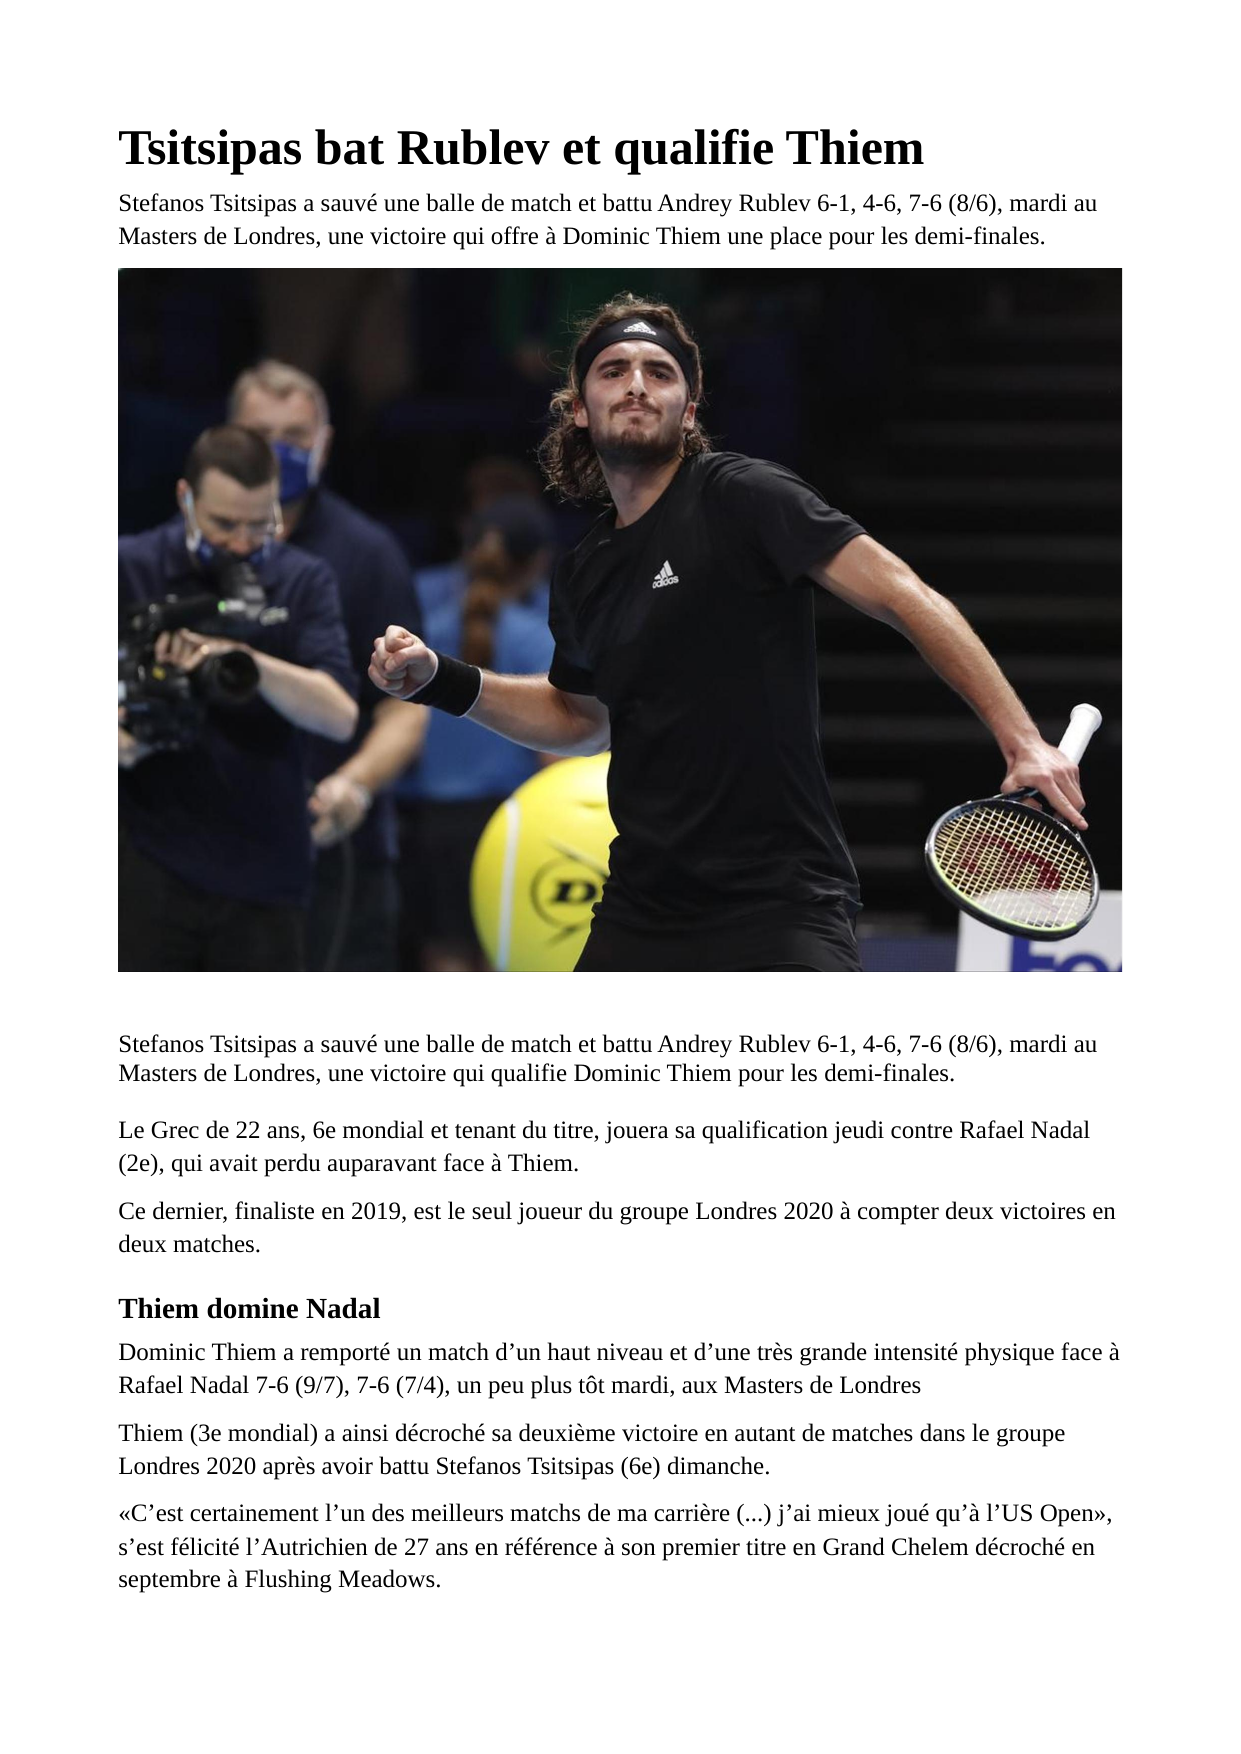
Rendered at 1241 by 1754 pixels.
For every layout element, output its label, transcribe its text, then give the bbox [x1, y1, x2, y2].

text Dominic Thiem a remporté un match d’un haut niveau et d’une très grande intensité physique face à Rafael Nadal 7-6 (9/7), 7-6 (7/4), un peu plus tôt mardi, aux Masters de Londres [118, 1337, 1122, 1399]
text Thiem (3e mondial) a ainsi décroché sa deuxième victoire en autant de matches dans le groupe Londres 2020 après avoir battu Stefanos Tsitsipas (6e) dimanche. [118, 1418, 1122, 1480]
subtitle Tsitsipas bat Rublev et qualifie Thiem [118, 118, 1122, 176]
text Le Grec de 22 ans, 6e mondial et tenant du titre, jouera sa qualification jeudi contre Rafael Nadal (2e), qui avait perdu auparavant face à Thiem. [118, 1115, 1122, 1177]
text Stefanos Tsitsipas a sauvé une balle de match et battu Andrey Rublev 6-1, 4-6, 7-6 (8/6), mardi au Masters de Londres, une victoire qui qualifie Dominic Thiem pour les demi-finales. [118, 1029, 1122, 1087]
picture [118, 268, 1123, 972]
text Ce dernier, finaliste en 2019, est le seul joueur du groupe Londres 2020 à compter deux victoires en deux matches. [118, 1196, 1122, 1258]
subtitle Thiem domine Nadal [118, 1291, 1122, 1325]
text «C’est certainement l’un des meilleurs matchs de ma carrière (...) j’ai mieux joué qu’à l’US Open», s’est félicité l’Autrichien de 27 ans en référence à son premier titre en Grand Chelem décroché en septembre à Flushing Meadows. [118, 1498, 1122, 1593]
text Stefanos Tsitsipas a sauvé une balle de match et battu Andrey Rublev 6-1, 4-6, 7-6 (8/6), mardi au Masters de Londres, une victoire qui offre à Dominic Thiem une place pour les demi-finales. [118, 188, 1122, 250]
